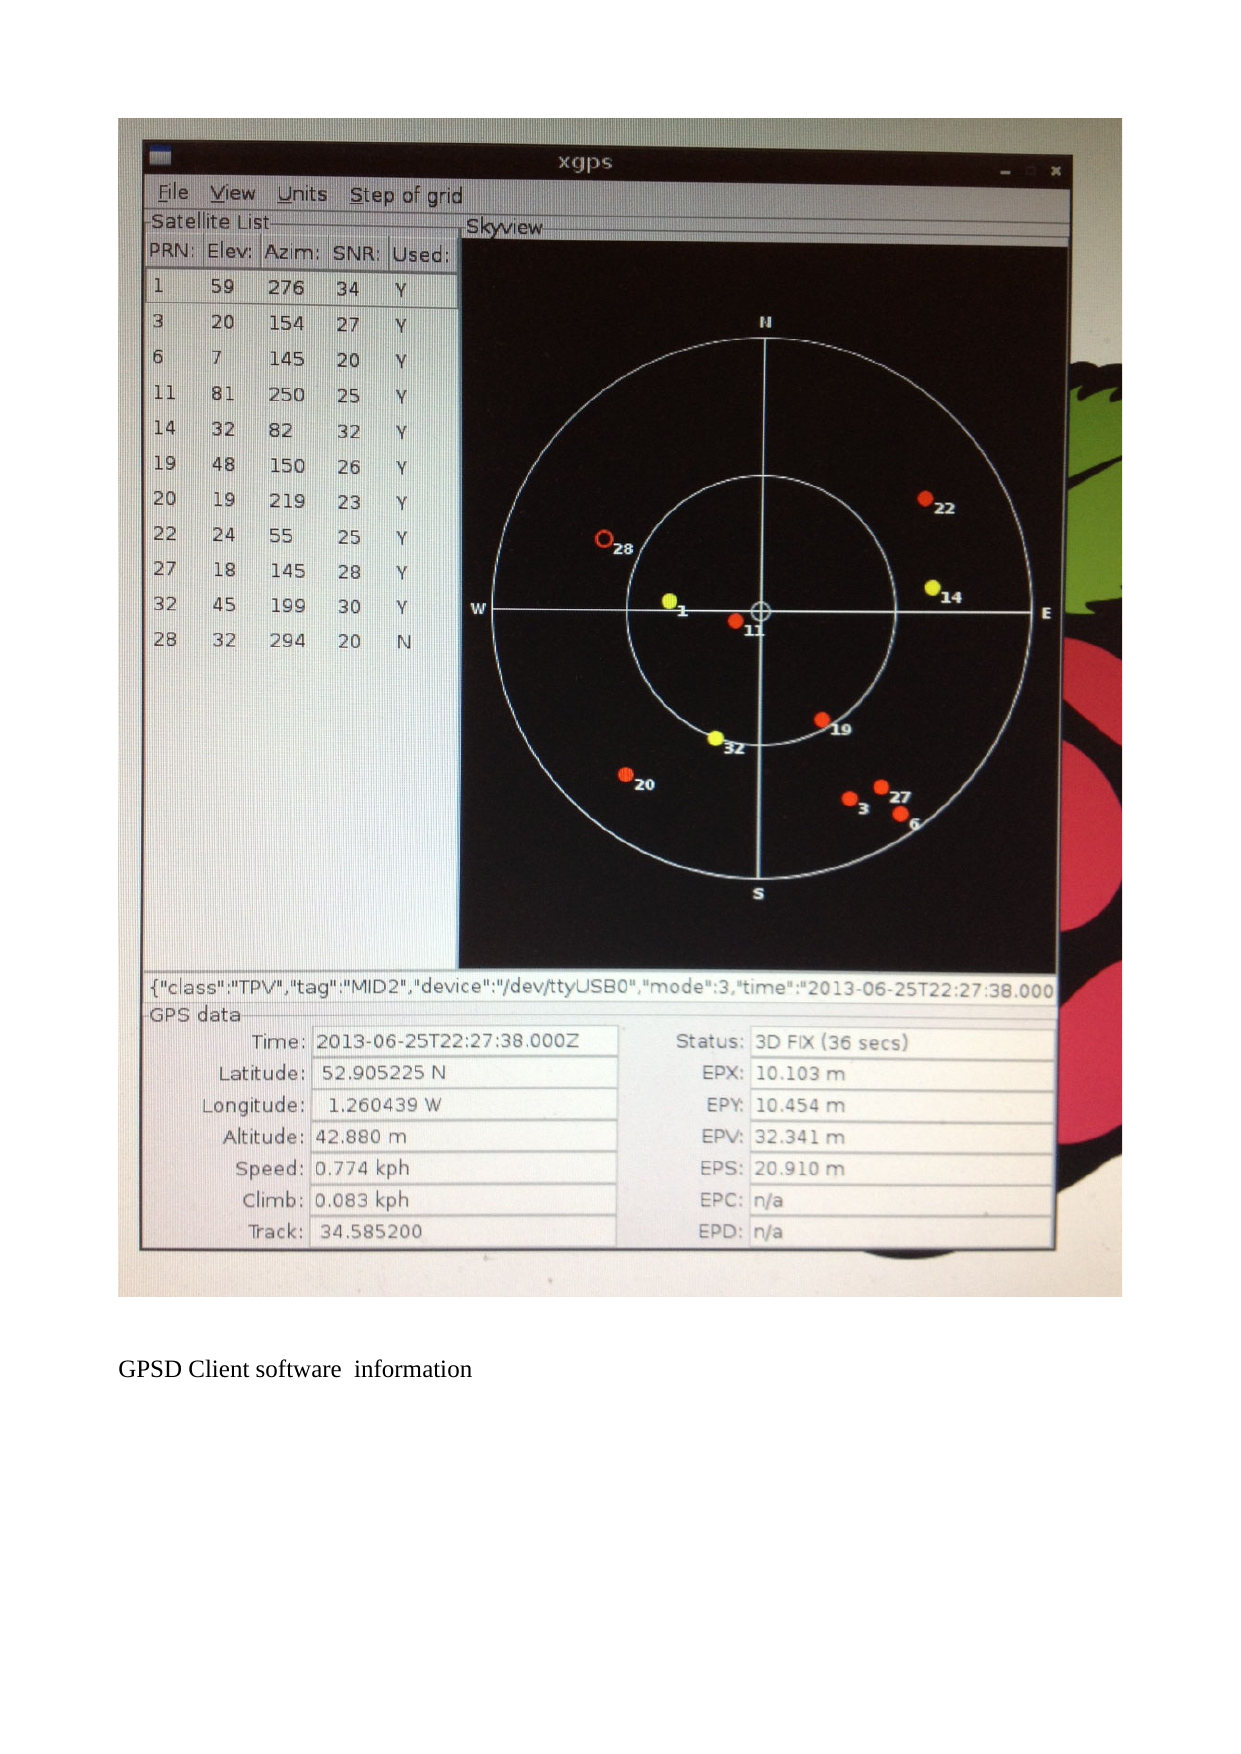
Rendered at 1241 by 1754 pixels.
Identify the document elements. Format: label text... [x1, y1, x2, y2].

text GPSD Client software information [118, 1354, 1122, 1383]
picture [118, 118, 1123, 1297]
